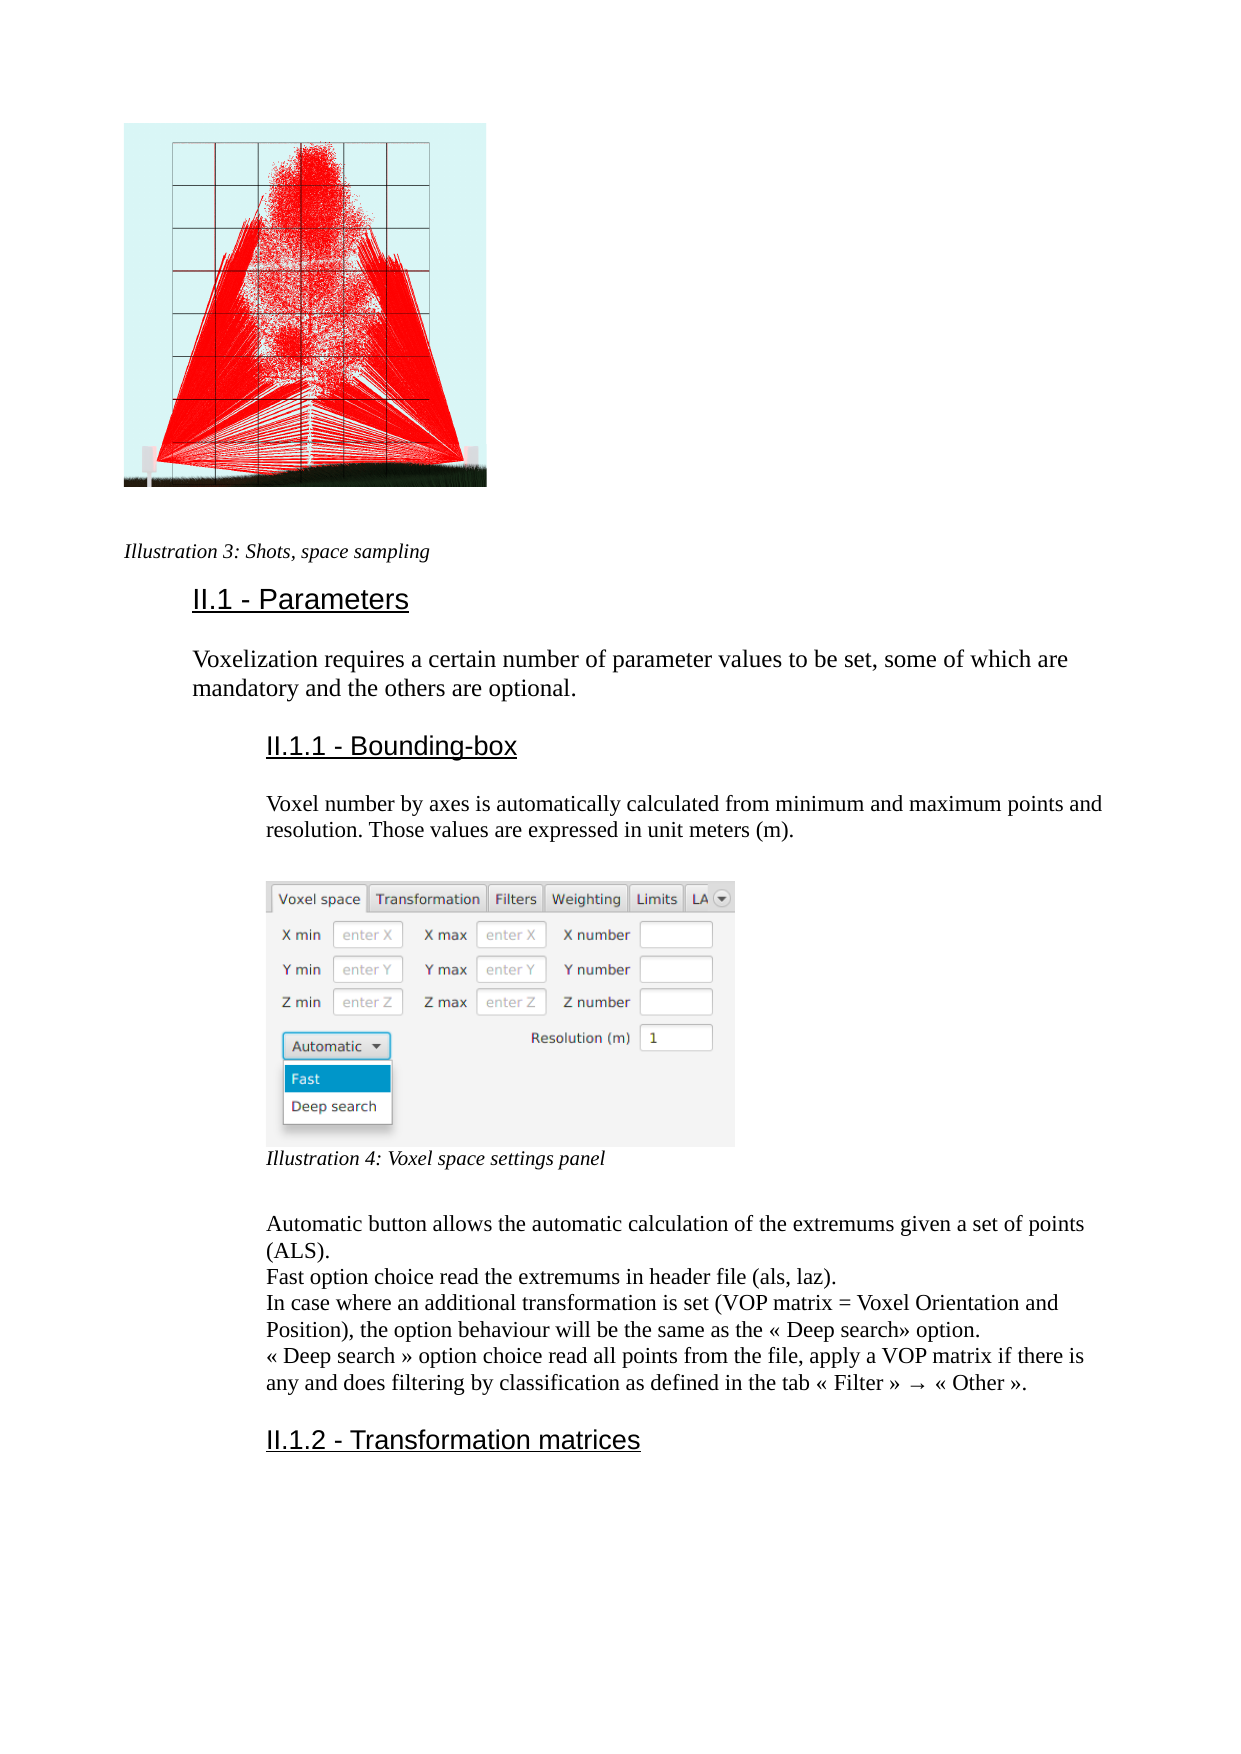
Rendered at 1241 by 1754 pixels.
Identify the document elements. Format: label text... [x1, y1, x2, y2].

subtitle II.1.2 - Transformation matrices [266, 1424, 1122, 1455]
text In case where an additional transformation is set (VOP matrix = Voxel Orientation and Position), the option behaviour will be the same as the « Deep search» option. [266, 1289, 1122, 1342]
text Illustration 4: Voxel space settings panel [266, 1147, 735, 1170]
text Voxel number by axes is automatically calculated from minimum and maximum points and resolution. Those values are expressed in unit meters (m). [266, 790, 1122, 843]
text Fast option choice read the extremums in header file (als, laz). [266, 1263, 1122, 1289]
picture [123, 123, 487, 487]
table_cell [620, 118, 1122, 521]
table_cell [620, 521, 1122, 582]
text Voxelization requires a certain number of parameter values to be set, some of which are mandatory and the others are optional. [192, 644, 1122, 701]
subtitle II.1 - Parameters [192, 582, 1122, 615]
text Automatic button allows the automatic calculation of the extremums given a set of points (ALS). [266, 1210, 1122, 1263]
table_cell [118, 118, 620, 521]
picture [265, 881, 735, 1147]
subtitle II.1.1 - Bounding-box [266, 730, 1122, 761]
table_header [118, 1170, 1122, 1210]
text « Deep search » option choice read all points from the file, apply a VOP matrix if there is any and does filtering by classification as defined in the tab « Filter » → « Other ». [266, 1342, 1122, 1395]
table_cell Illustration 3: Shots, space sampling [118, 521, 620, 582]
